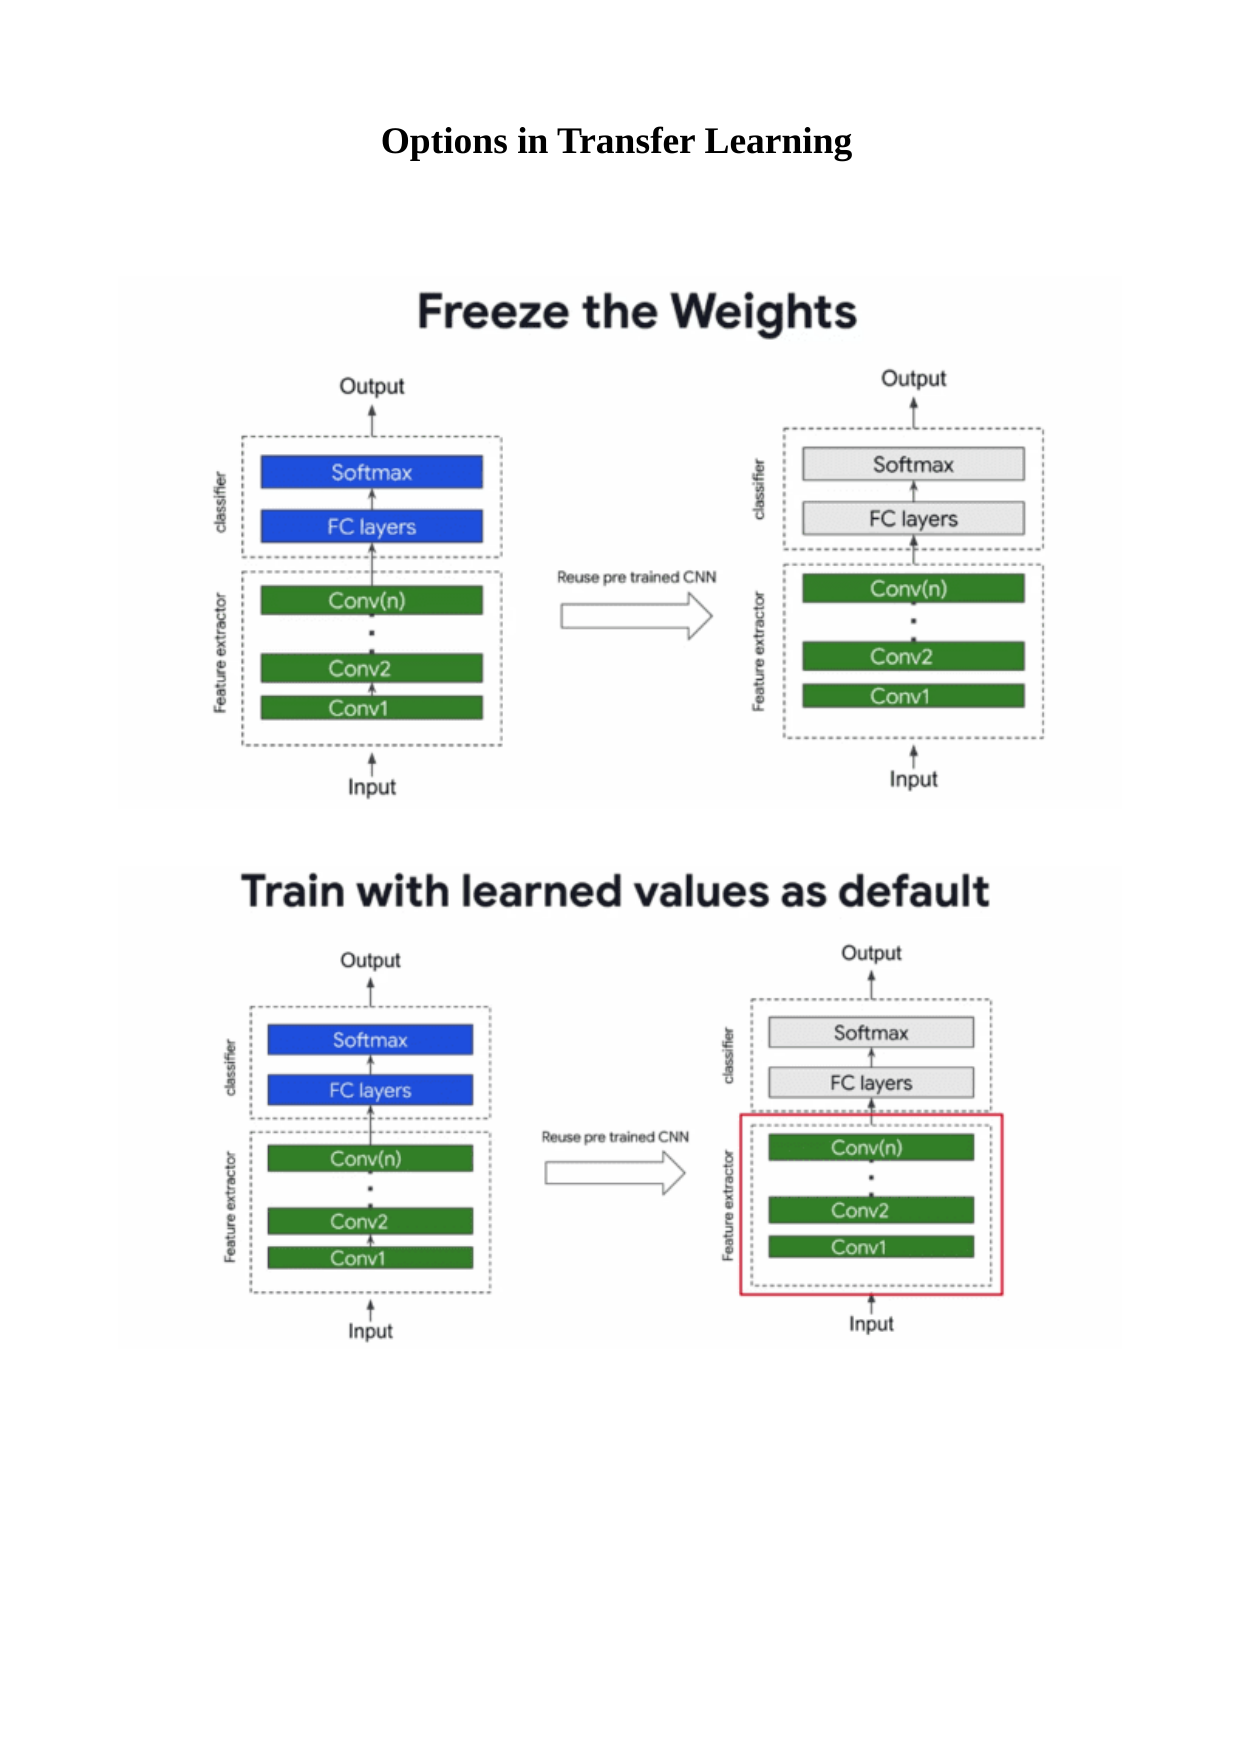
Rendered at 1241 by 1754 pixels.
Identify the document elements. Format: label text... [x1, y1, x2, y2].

picture [118, 866, 1123, 1349]
subtitle Options in Transfer Learning [118, 118, 1122, 161]
picture [118, 276, 1123, 809]
